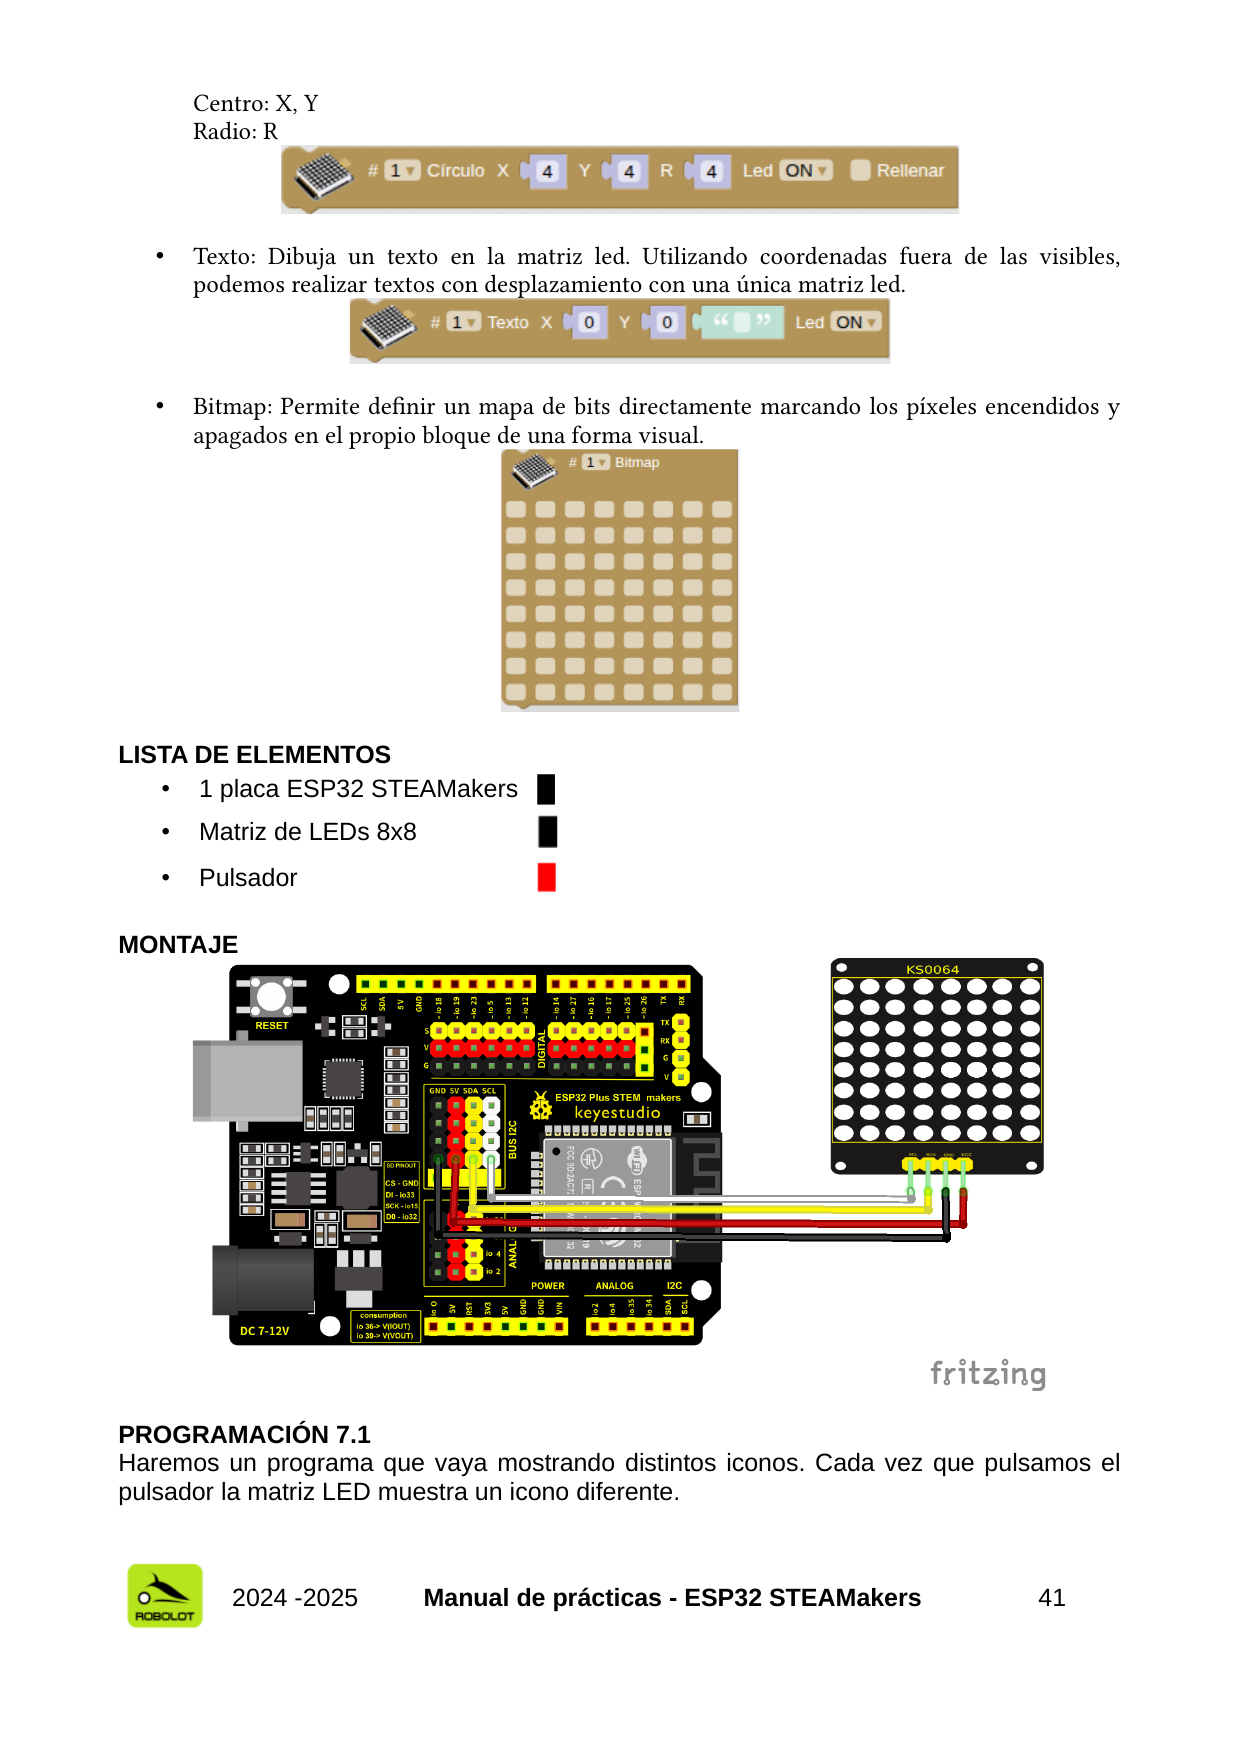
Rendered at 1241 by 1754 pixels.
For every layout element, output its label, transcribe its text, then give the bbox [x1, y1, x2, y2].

list Centro: X, Y [156, 88, 1122, 117]
text PROGRAMACIÓN 7.1 [118, 1420, 1122, 1448]
table_cell [531, 809, 732, 853]
picture [281, 145, 960, 214]
picture [537, 858, 559, 896]
table_header █ [531, 769, 732, 809]
table_cell Matriz de LEDs 8x8 [118, 809, 531, 853]
text LISTA DE ELEMENTOS [118, 740, 1122, 769]
list Texto: Dibuja un texto en la matriz led. Utilizando coordenadas fuera de las visibles, podemos realizar textos con desplazamiento con una única matriz led. [156, 242, 1122, 299]
picture [192, 958, 1048, 1391]
table_header 1 placa ESP32 STEAMakers [118, 769, 531, 809]
picture [500, 449, 740, 712]
text Haremos un programa que vaya mostrando distintos iconos. Cada vez que pulsamos el pulsador la matriz LED muestra un icono diferente. [118, 1448, 1122, 1506]
picture [537, 814, 558, 848]
table_cell Pulsador [118, 853, 531, 901]
list Bitmap: Permite definir un mapa de bits directamente marcando los píxeles encendidos y apagados en el propio bloque de una forma visual. [156, 392, 1122, 449]
text MONTAJE [118, 930, 1122, 959]
picture [126, 1563, 205, 1631]
table_cell [531, 853, 732, 901]
picture [349, 298, 891, 364]
list Radio: R [156, 117, 1122, 146]
